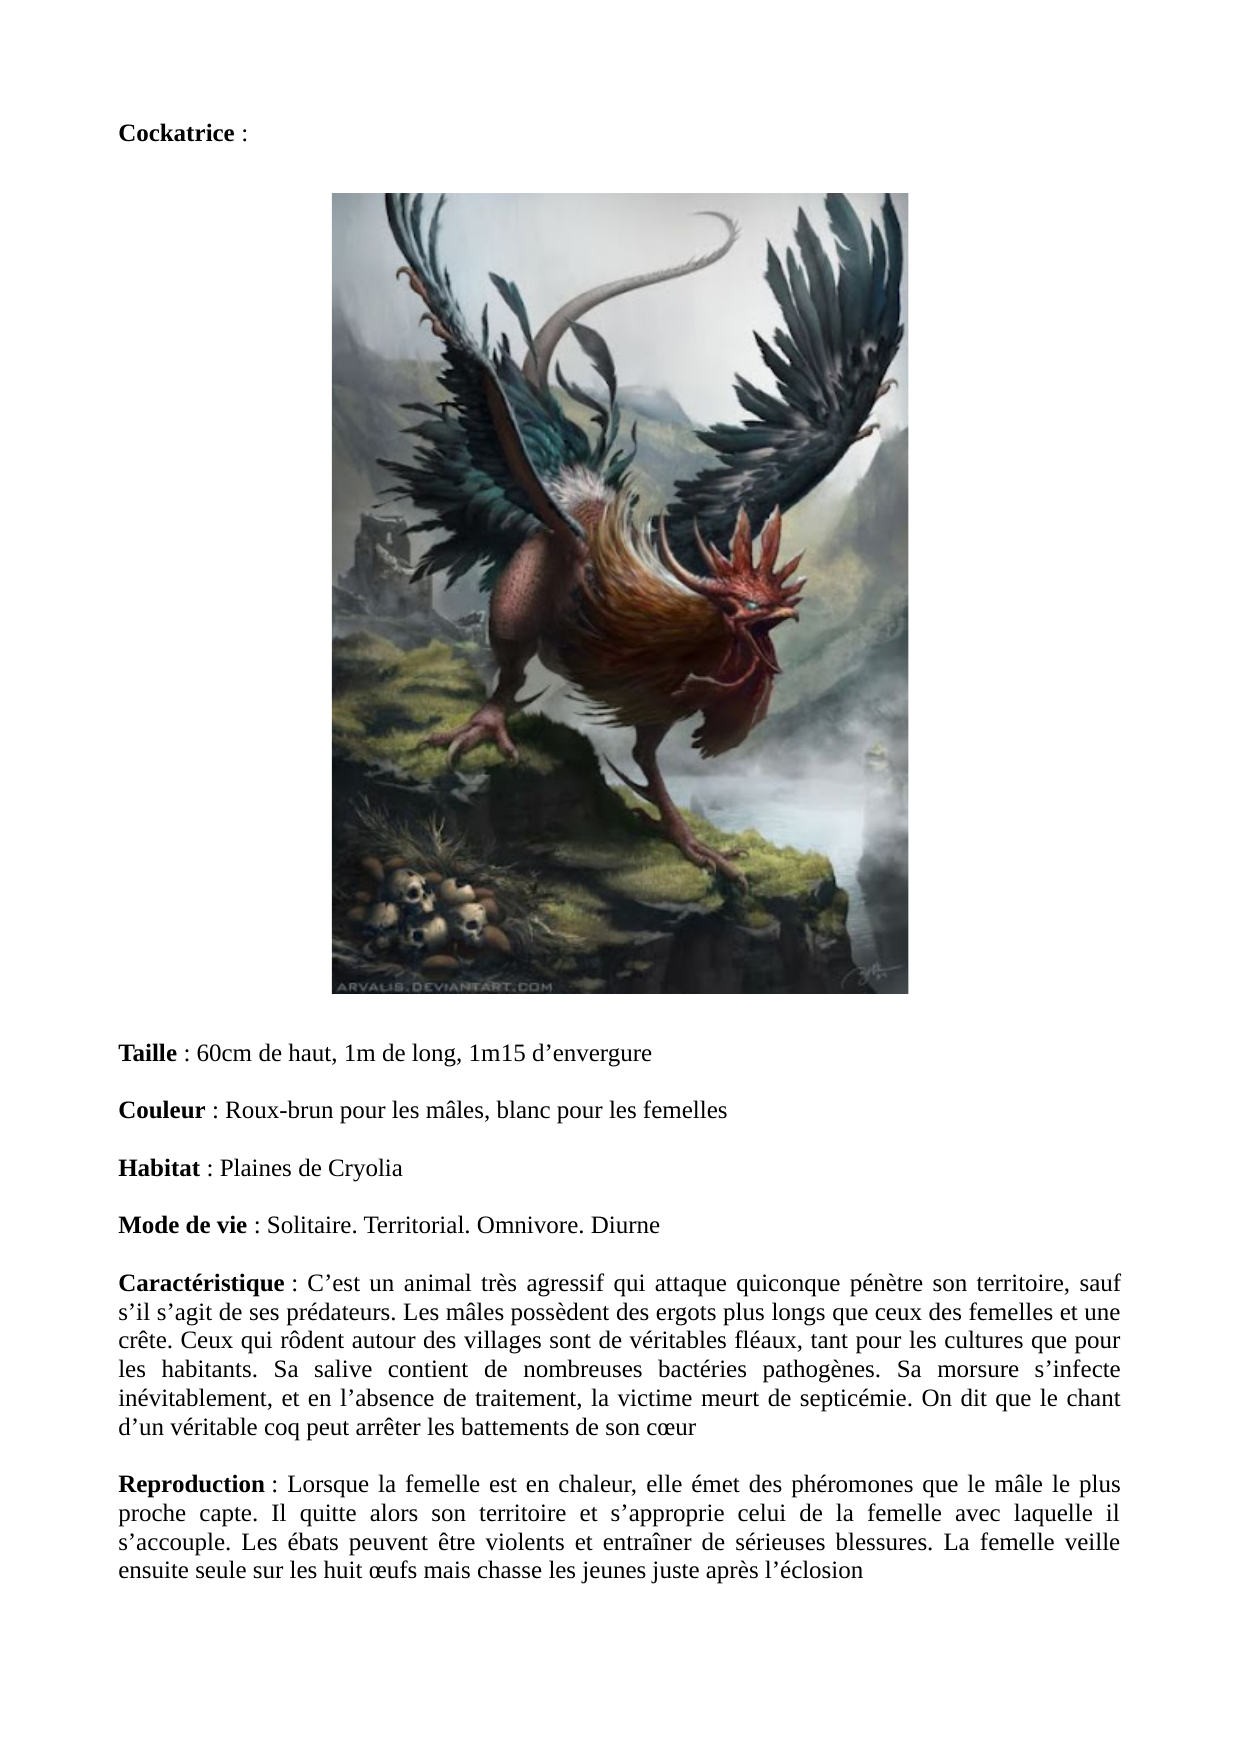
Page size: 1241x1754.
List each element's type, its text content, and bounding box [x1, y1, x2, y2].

text Cockatrice : [118, 118, 1122, 147]
picture [331, 193, 909, 994]
text Couleur : Roux-brun pour les mâles, blanc pour les femelles [118, 1096, 1122, 1124]
text Mode de vie : Solitaire. Territorial. Omnivore. Diurne [118, 1211, 1122, 1239]
text Reproduction : Lorsque la femelle est en chaleur, elle émet des phéromones que le mâle le plus proche capte. Il quitte alors son territoire et s’approprie celui de la femelle avec laquelle il s’accouple. Les ébats peuvent être violents et entraîner de sérieuses blessures. La femelle veille ensuite seule sur les huit œufs mais chasse les jeunes juste après l’éclosion [118, 1469, 1122, 1584]
text Habitat : Plaines de Cryolia [118, 1153, 1122, 1182]
text Taille : 60cm de haut, 1m de long, 1m15 d’envergure [118, 1038, 1122, 1067]
text Caractéristique : C’est un animal très agressif qui attaque quiconque pénètre son territoire, sauf s’il s’agit de ses prédateurs. Les mâles possèdent des ergots plus longs que ceux des femelles et une crête. Ceux qui rôdent autour des villages sont de véritables fléaux, tant pour les cultures que pour les habitants. Sa salive contient de nombreuses bactéries pathogènes. Sa morsure s’infecte inévitablement, et en l’absence de traitement, la victime meurt de septicémie. On dit que le chant d’un véritable coq peut arrêter les battements de son cœur [118, 1268, 1122, 1441]
